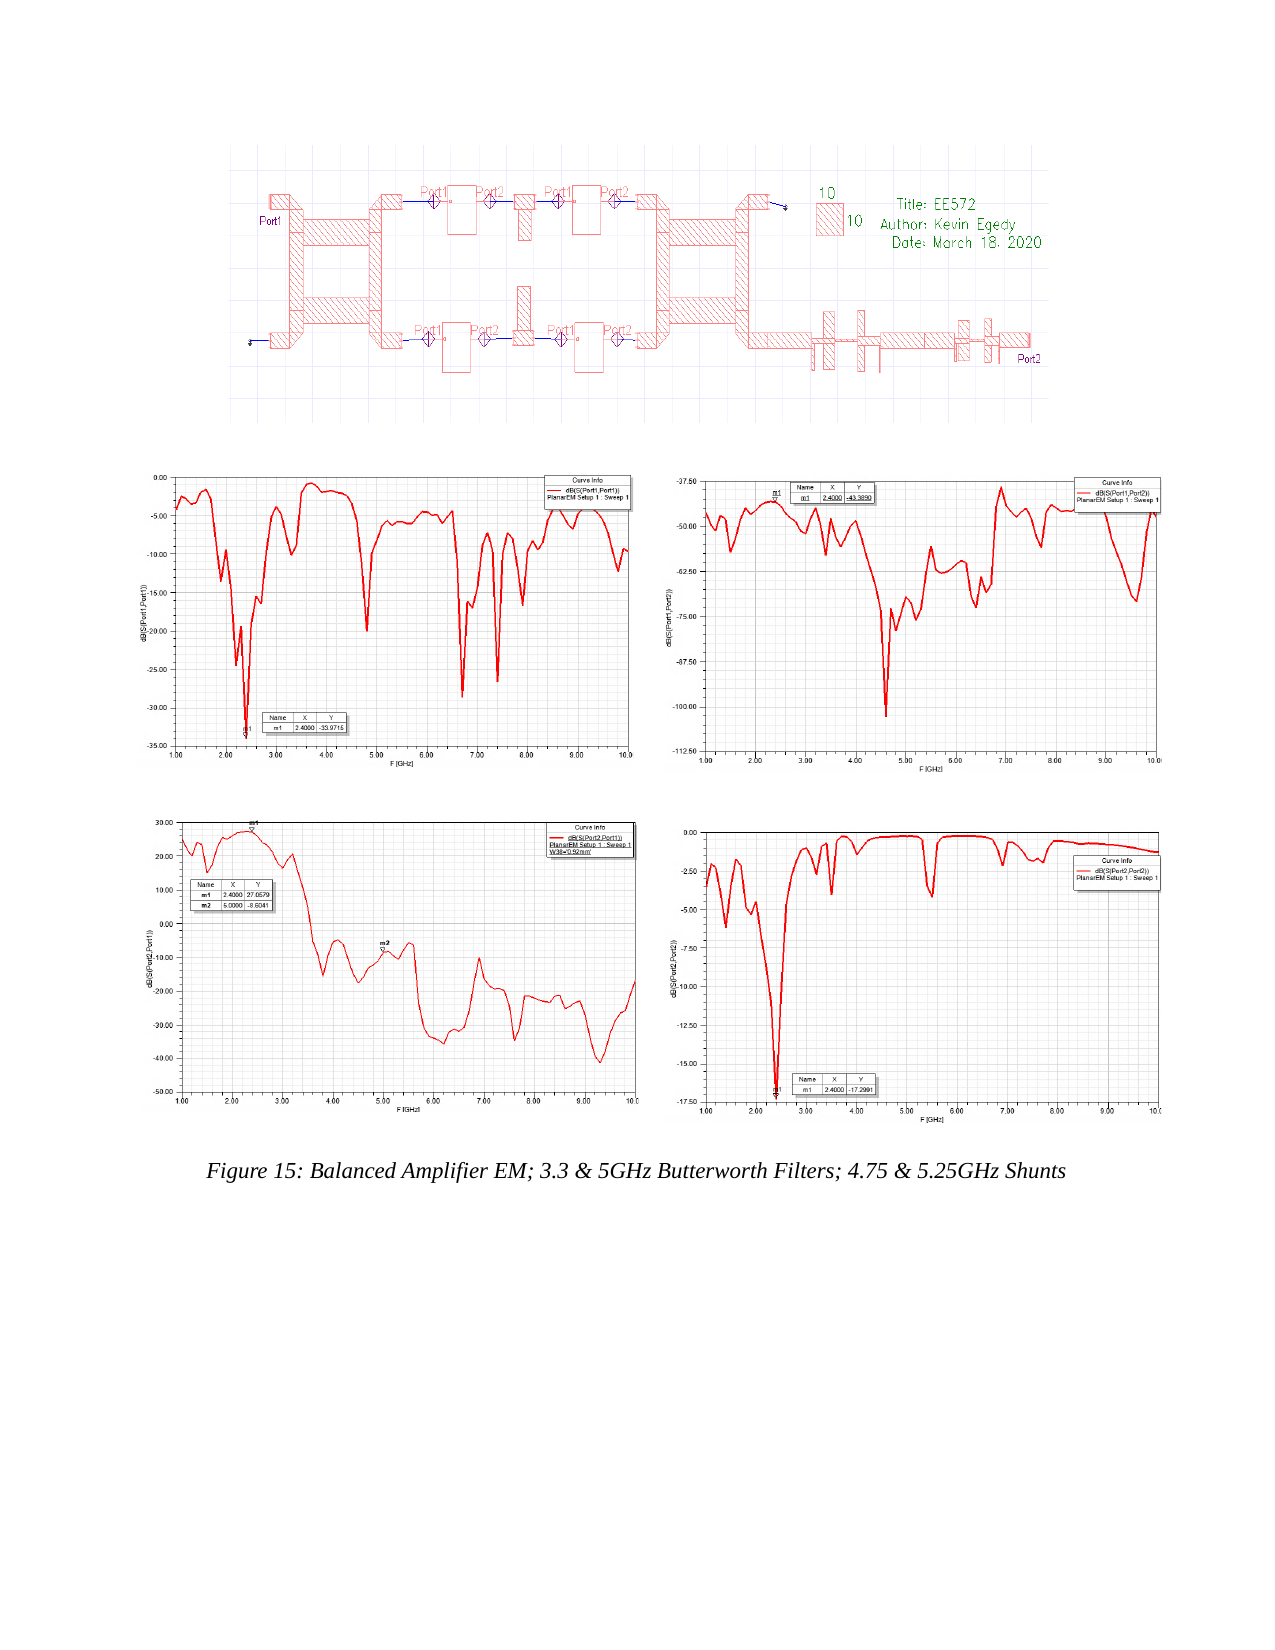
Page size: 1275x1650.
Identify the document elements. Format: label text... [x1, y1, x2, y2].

picture [660, 475, 1162, 772]
picture [140, 820, 639, 1112]
text Figure 15: Balanced Amplifier EM; 3.3 & 5GHz Butterworth Filters; 4.75 & 5.25GHz Shunts [118, 1158, 1157, 1183]
picture [664, 828, 1162, 1123]
picture [134, 474, 634, 767]
table_cell [119, 807, 637, 1157]
picture [228, 145, 1049, 423]
table_cell [638, 807, 1157, 1157]
table_cell [119, 458, 637, 806]
table_header [119, 119, 637, 457]
table_cell [638, 458, 1157, 806]
table_header [638, 119, 1157, 457]
